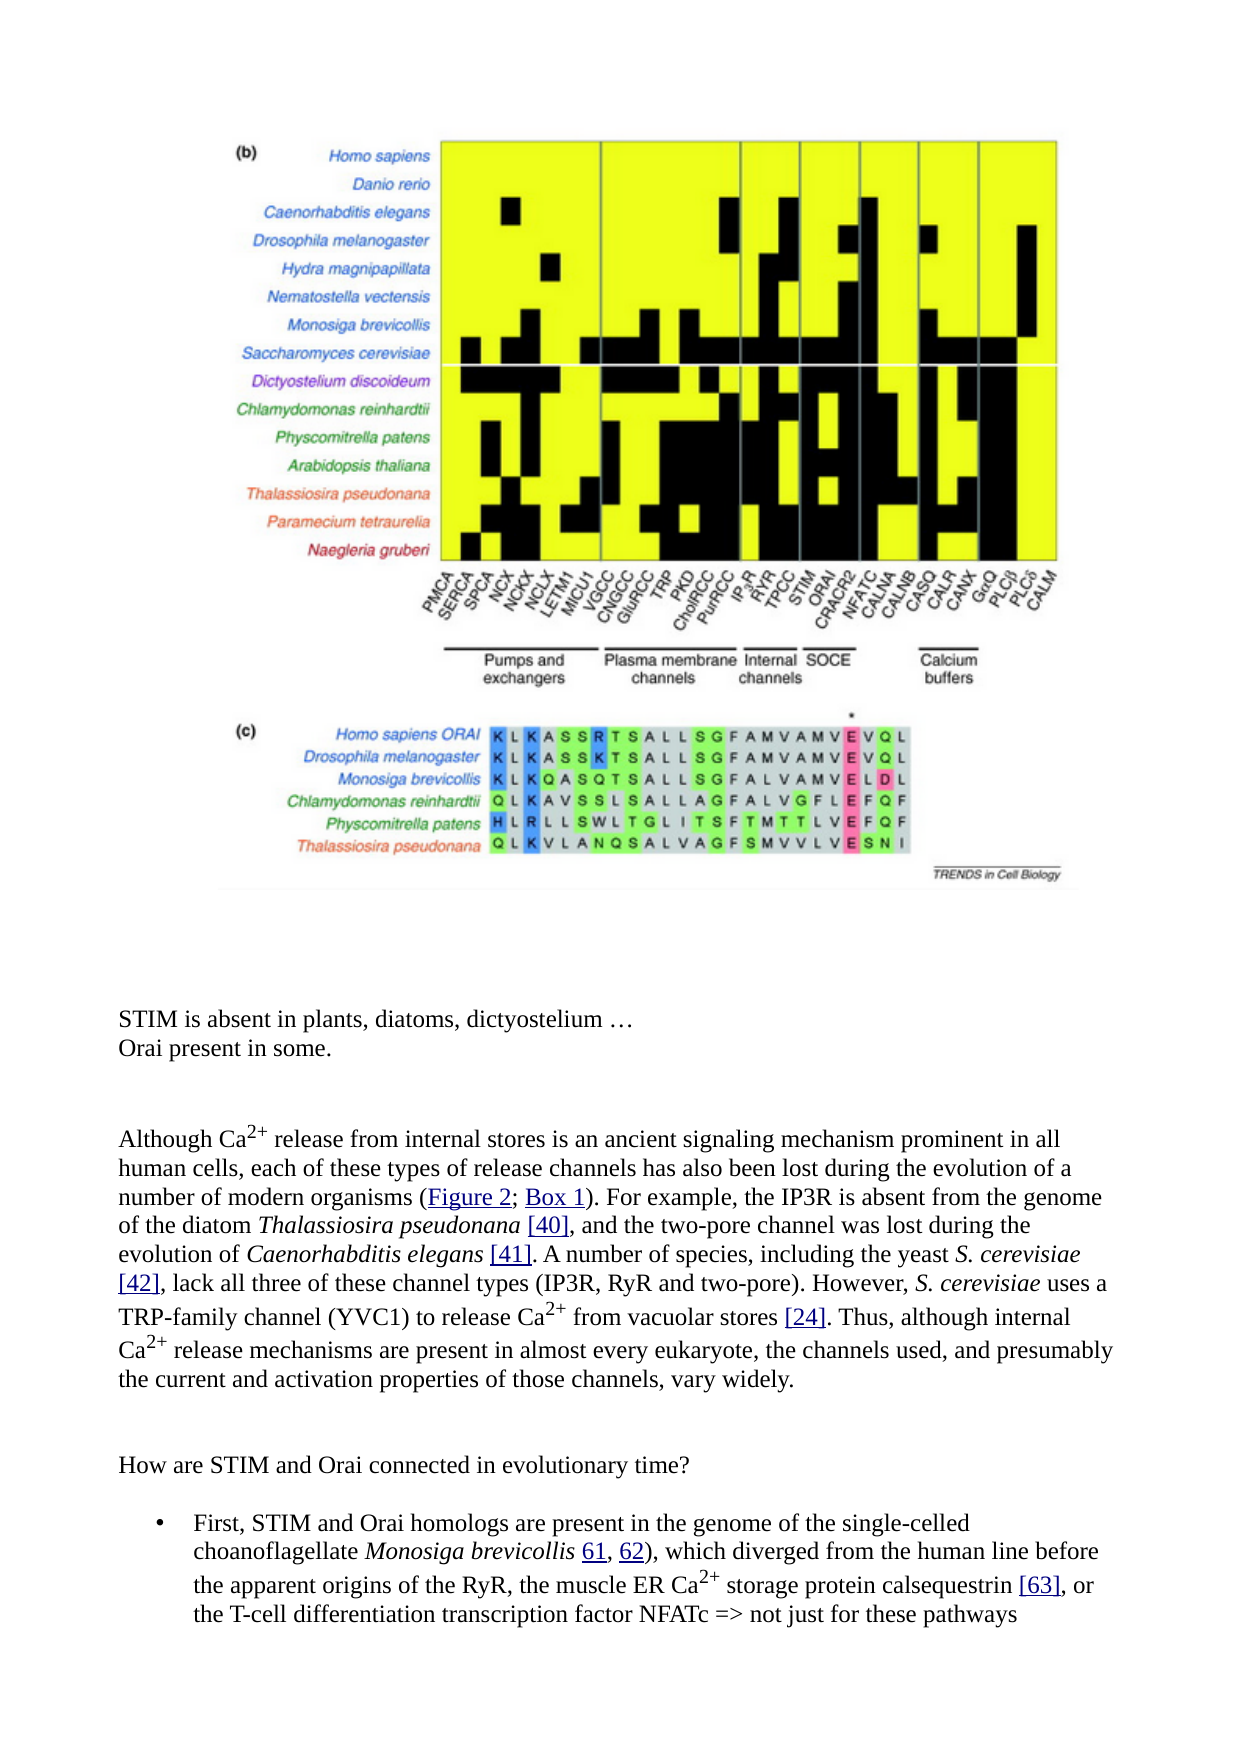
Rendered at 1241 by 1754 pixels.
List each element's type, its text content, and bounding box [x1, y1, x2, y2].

picture [217, 127, 1079, 890]
text STIM is absent in plants, diatoms, dictyostelium … [118, 1004, 1122, 1033]
text Although Ca2+ release from internal stores is an ancient signaling mechanism prominent in all human cells, each of these types of release channels has also been lost during the evolution of a number of modern organisms (Figure 2; Box 1). For example, the IP3R is absent from the genome of the diatom Thalassiosira pseudonana [40], and the two-pore channel was lost during the evolution of Caenorhabditis elegans [41]. A number of species, including the yeast S. cerevisiae [42], lack all three of these channel types (IP3R, RyR and two-pore). However, S. cerevisiae uses a TRP-family channel (YVC1) to release Ca2+ from vacuolar stores [24]. Thus, although internal Ca2+ release mechanisms are present in almost every eukaryote, the channels used, and presumably the current and activation properties of those channels, vary widely. [118, 1119, 1122, 1393]
list First, STIM and Orai homologs are present in the genome of the single-celled choanoflagellate Monosiga brevicollis 61, 62), which diverged from the human line before the apparent origins of the RyR, the muscle ER Ca2+ storage protein calsequestrin [63], or the T-cell differentiation transcription factor NFATc => not just for these pathways [156, 1508, 1122, 1627]
text Orai present in some. [118, 1033, 1122, 1062]
text How are STIM and Orai connected in evolutionary time? [118, 1450, 1122, 1479]
